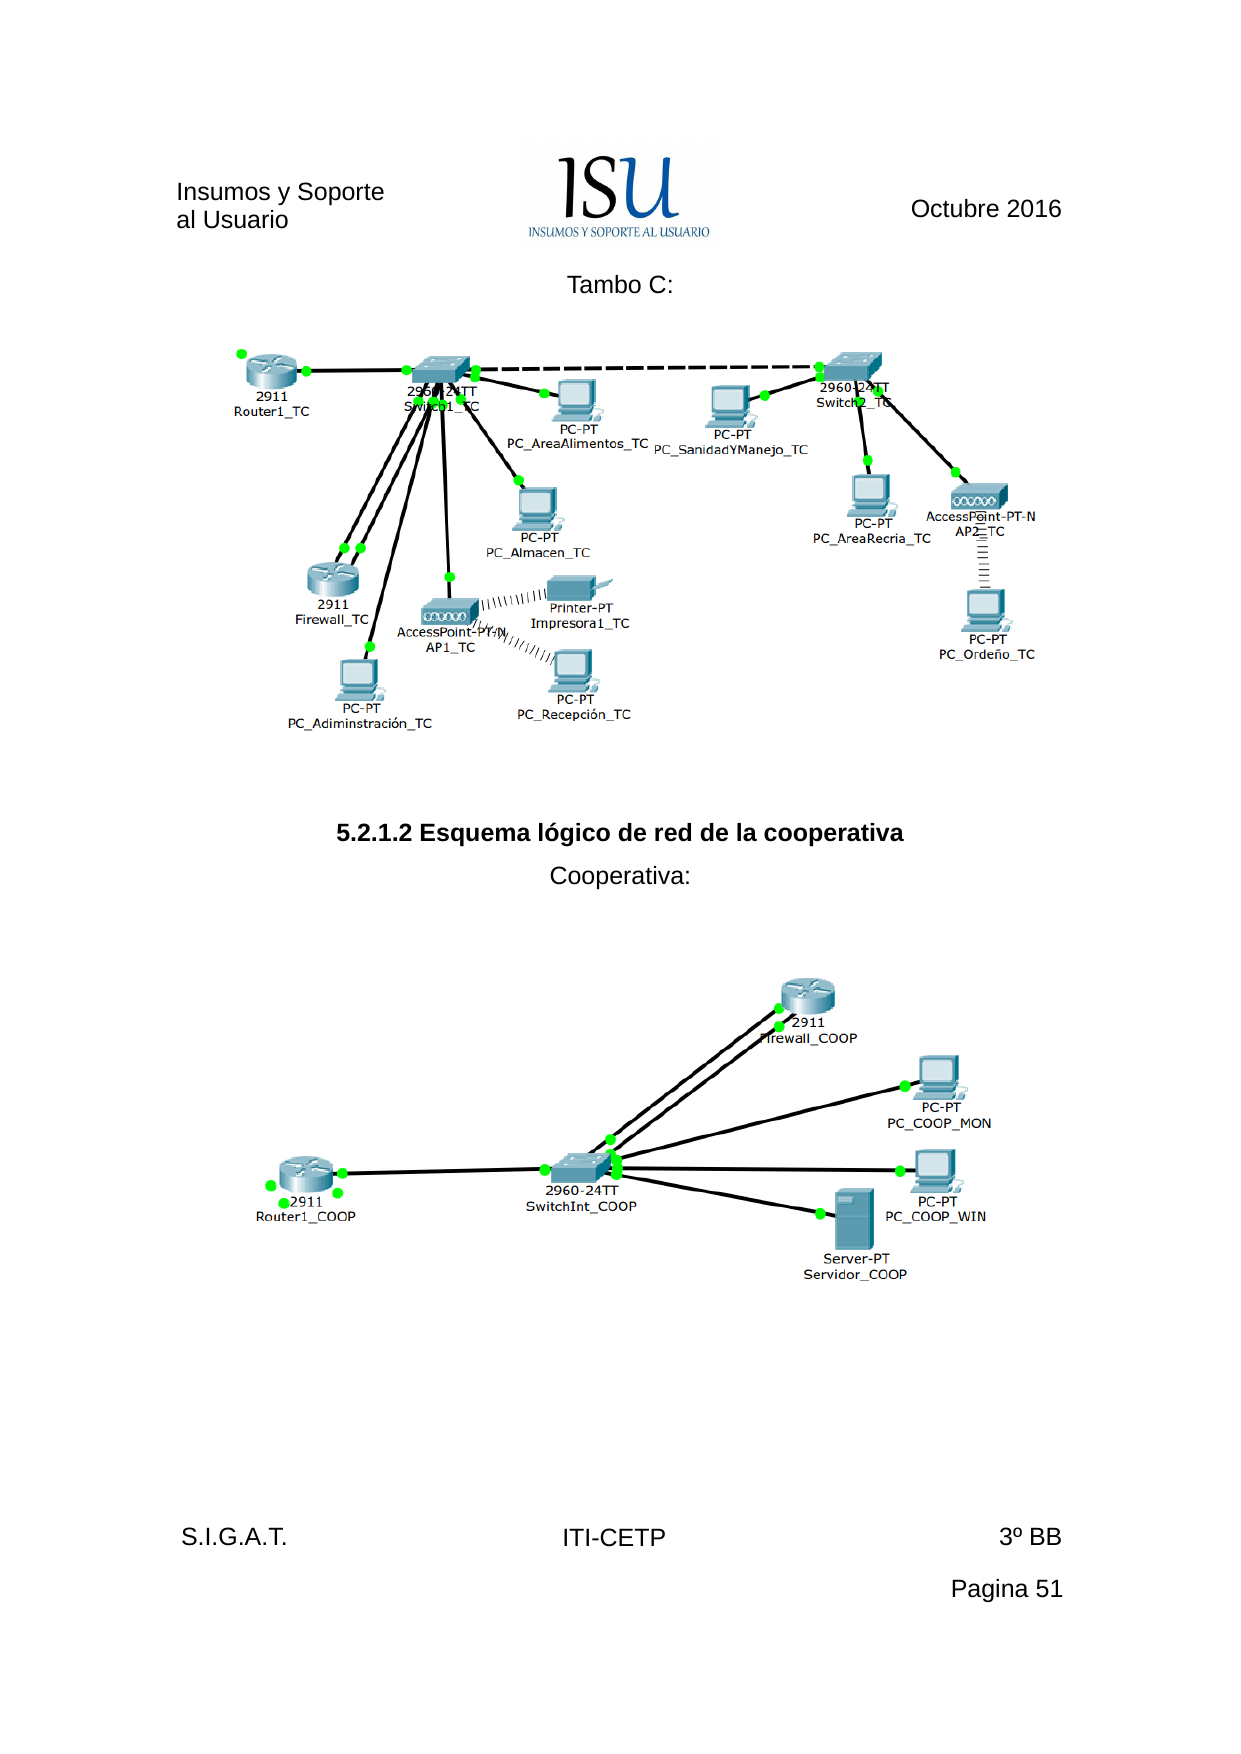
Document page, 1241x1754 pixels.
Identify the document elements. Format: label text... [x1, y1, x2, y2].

picture [196, 904, 1044, 1304]
text Tambo C: [177, 270, 1063, 299]
picture [188, 313, 1052, 761]
text Cooperativa: [177, 861, 1063, 890]
picture [517, 138, 723, 252]
text 5.2.1.2 Esquema lógico de red de la cooperativa [177, 818, 1063, 847]
